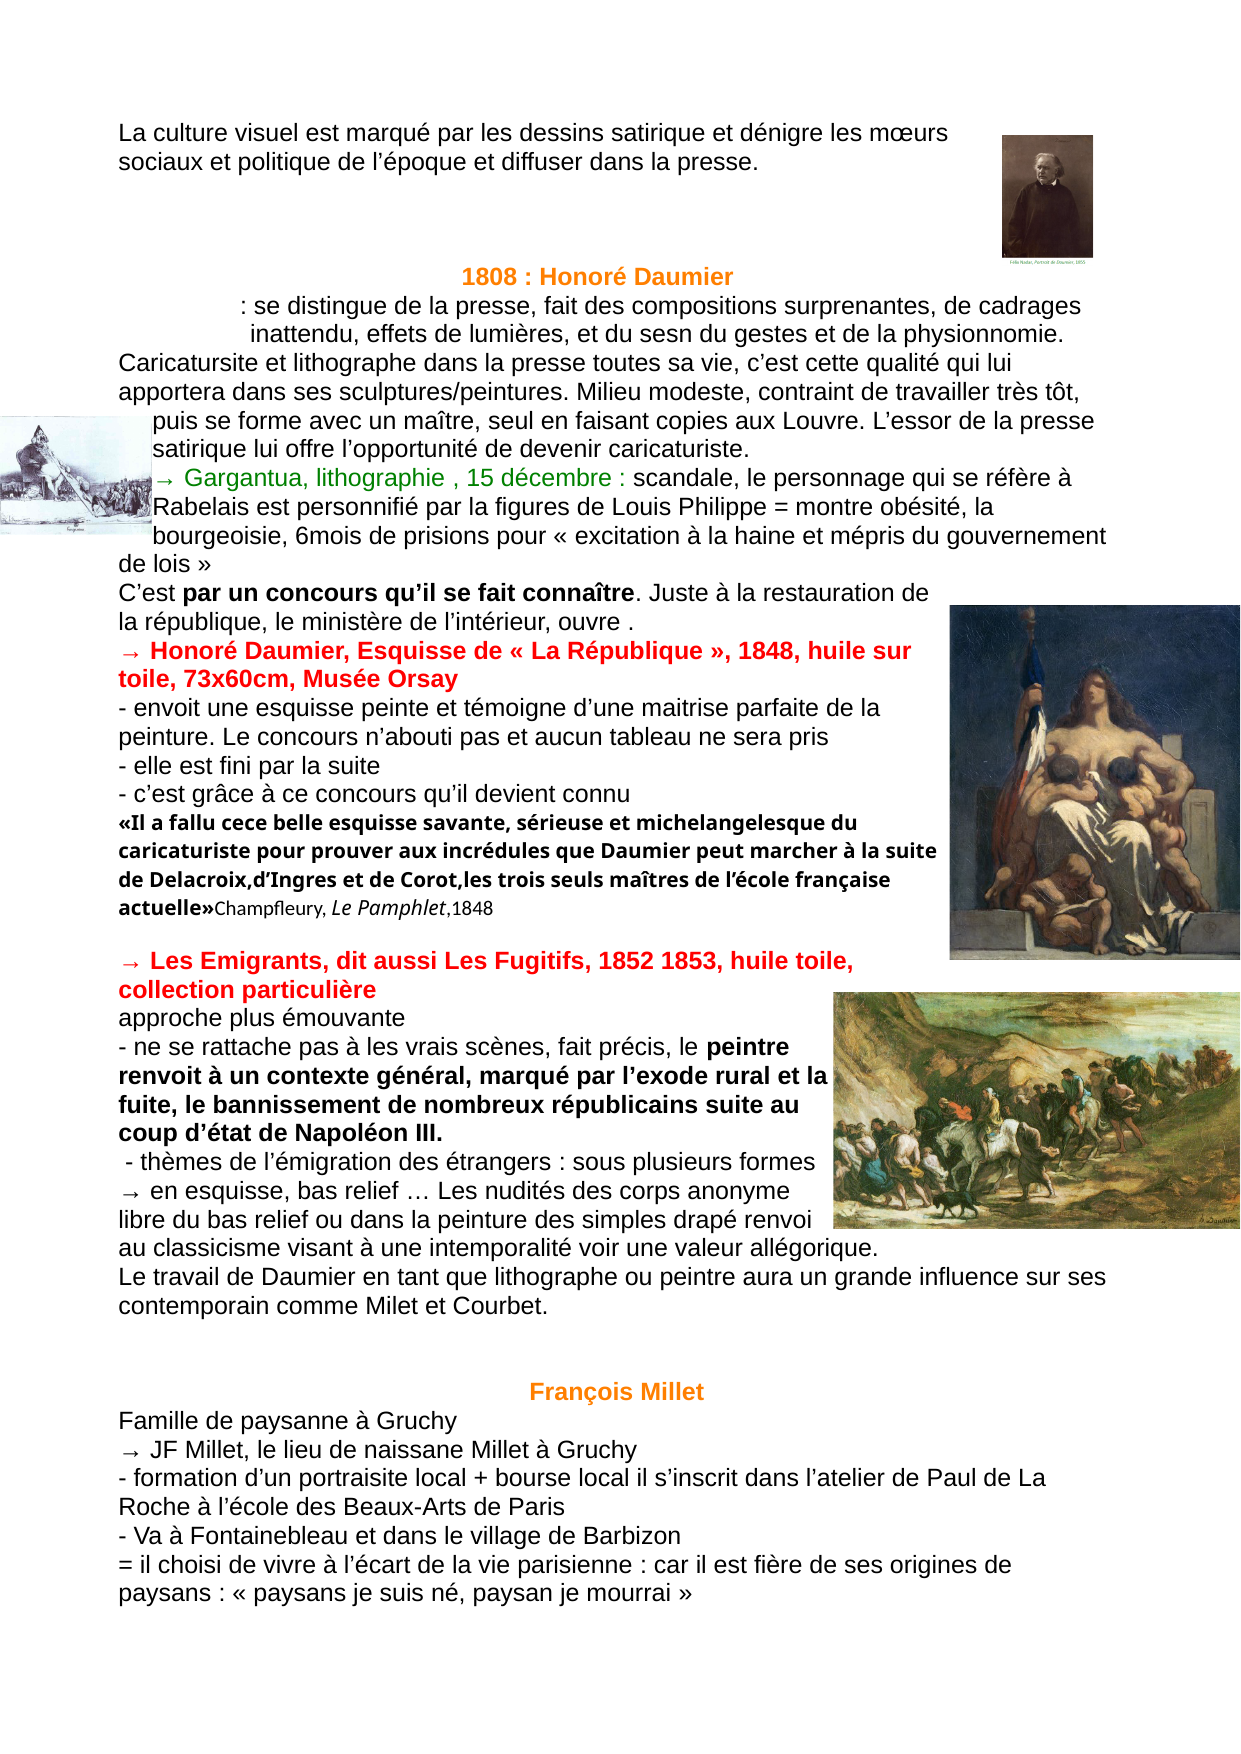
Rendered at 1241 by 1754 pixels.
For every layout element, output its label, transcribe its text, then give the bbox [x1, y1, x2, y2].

text - c’est grâce à ce concours qu’il devient connu [118, 779, 949, 808]
picture [1001, 135, 1094, 266]
picture [949, 605, 1241, 960]
text → Gargantua, lithographie , 15 décembre : scandale, le personnage qui se réfère à Rabelais est personnifié par la figures de Louis Philippe = montre obésité, la bourgeoisie, 6mois de prisions pour « excitation à la haine et mépris du gouvernement de lois » [118, 463, 1122, 578]
text C’est par un concours qu’il se fait connaître. Juste à la restauration de la république, le ministère de l’intérieur, ouvre . [118, 578, 1122, 636]
list : se distingue de la presse, fait des compositions surprenantes, de cadrages inattendu, effets de lumières, et du sesn du gestes et de la physionnomie. [163, 291, 1122, 348]
text = il choisi de vivre à l’écart de la vie parisienne : car il est fière de ses origines de paysans : « paysans je suis né, paysan je mourrai » [118, 1549, 1122, 1607]
picture [833, 992, 1241, 1229]
text - ne se rattache pas à les vrais scènes, fait précis, le peintre renvoit à un contexte général, marqué par l’exode rural et la fuite, le bannissement de nombreux républicains suite au coup d’état de Napoléon III. [118, 1032, 833, 1147]
text Caricatursite et lithographe dans la presse toutes sa vie, c’est cette qualité qui lui apportera dans ses sculptures/peintures. Milieu modeste, contraint de travailler très tôt, puis se forme avec un maître, seul en faisant copies aux Louvre. L’essor de la presse satirique lui offre l’opportunité de devenir caricaturiste. [118, 348, 1122, 463]
text Le travail de Daumier en tant que lithographe ou peintre aura un grande influence sur ses contemporain comme Milet et Courbet. [118, 1262, 1122, 1319]
text → en esquisse, bas relief … Les nudités des corps anonyme libre du bas relief ou dans la peinture des simples drapé renvoi au classicisme visant à une intemporalité voir une valeur allégorique. [118, 1176, 1122, 1262]
text - Va à Fontainebleau et dans le village de Barbizon [118, 1521, 1122, 1549]
text → Honoré Daumier, Esquisse de « La République », 1848, huile sur toile, 73x60cm, Musée Orsay [118, 636, 949, 693]
text - formation d’un portraisite local + bourse local il s’inscrit dans l’atelier de Paul de La Roche à l’école des Beaux-Arts de Paris [118, 1463, 1122, 1521]
text «Il a fallu cece belle esquisse savante, sérieuse et michelangelesque du caricaturiste pour prouver aux incrédules que Daumier peut marcher à la suite de Delacroix,d’Ingres et de Corot,les trois seuls maîtres de l’école française actuelle»Champfleury, Le Pamphlet,1848 [118, 808, 949, 922]
text Famille de paysanne à Gruchy [118, 1406, 1122, 1434]
text - envoit une esquisse peinte et témoigne d’une maitrise parfaite de la peinture. Le concours n’abouti pas et aucun tableau ne sera pris [118, 693, 949, 751]
text approche plus émouvante [118, 1003, 833, 1032]
list 1808 : Honoré Daumier [163, 262, 1122, 291]
text La culture visuel est marqué par les dessins satirique et dénigre les mœurs sociaux et politique de l’époque et diffuser dans la presse. [118, 118, 1122, 176]
picture [0, 416, 152, 535]
text → JF Millet, le lieu de naissane Millet à Gruchy [118, 1434, 1122, 1463]
text - thèmes de l’émigration des étrangers : sous plusieurs formes [118, 1147, 833, 1176]
text - elle est fini par la suite [118, 751, 949, 779]
text → Les Emigrants, dit aussi Les Fugitifs, 1852 1853, huile toile, collection particulière [118, 946, 1122, 1003]
text François Millet [118, 1377, 1122, 1406]
